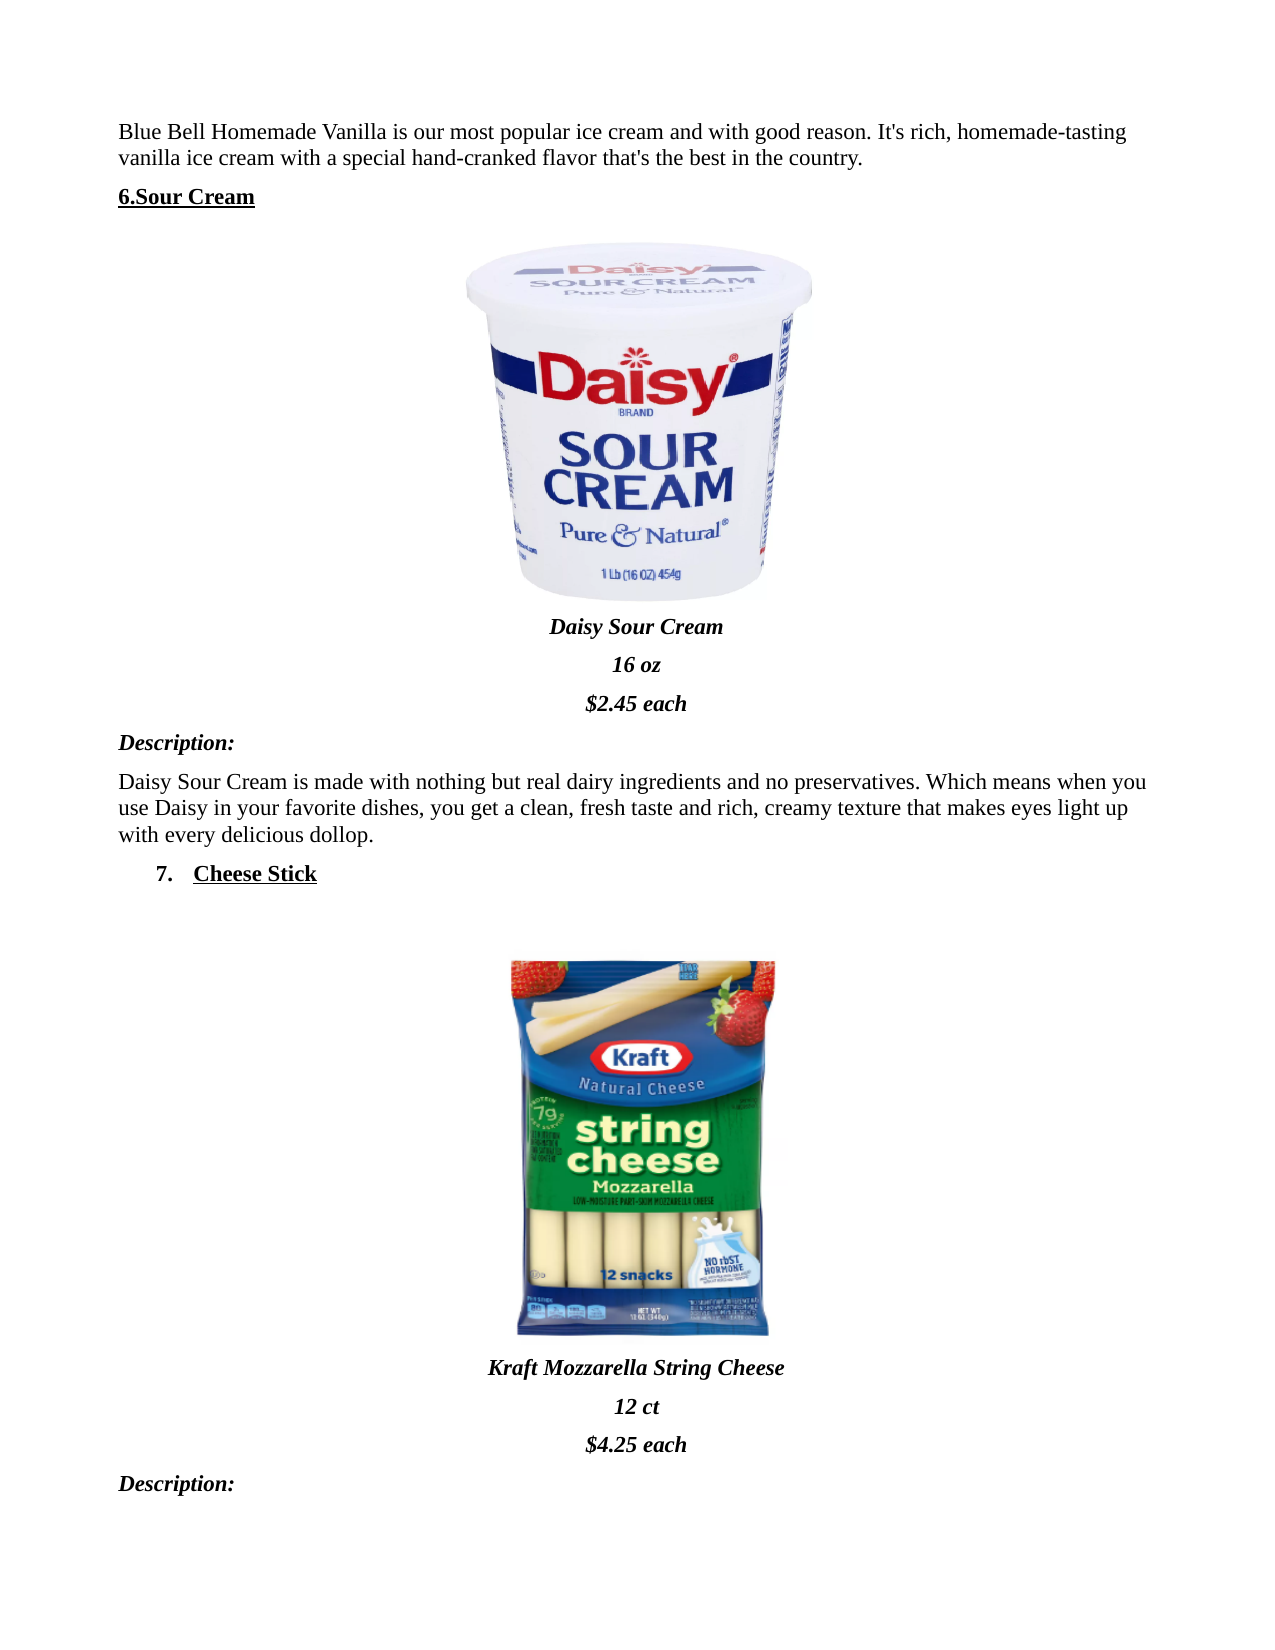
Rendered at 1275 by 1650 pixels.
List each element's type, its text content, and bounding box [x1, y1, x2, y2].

text Blue Bell Homemade Vanilla is our most popular ice cream and with good reason. It's rich, homemade-tasting vanilla ice cream with a special hand-cranked flavor that's the best in the country. [118, 118, 1157, 171]
text 12 ct [118, 1393, 1157, 1419]
text 16 oz [118, 652, 1157, 678]
picture [500, 946, 789, 1354]
text Description: [118, 729, 1157, 756]
text Description: [118, 1470, 1157, 1497]
list Cheese Stick [156, 860, 1157, 886]
text Kraft Mozzarella String Cheese [118, 937, 1157, 1380]
text 6.Sour Cream [118, 183, 1157, 210]
text Daisy Sour Cream is made with nothing but real dairy ingredients and no preservatives. Which means when you use Daisy in your favorite dishes, you get a clean, fresh taste and rich, creamy texture that makes eyes light up with every delicious dollop. [118, 768, 1157, 847]
text $2.45 each [118, 690, 1157, 717]
text $4.25 each [118, 1432, 1157, 1458]
picture [454, 222, 821, 613]
text Daisy Sour Cream [118, 222, 1157, 639]
